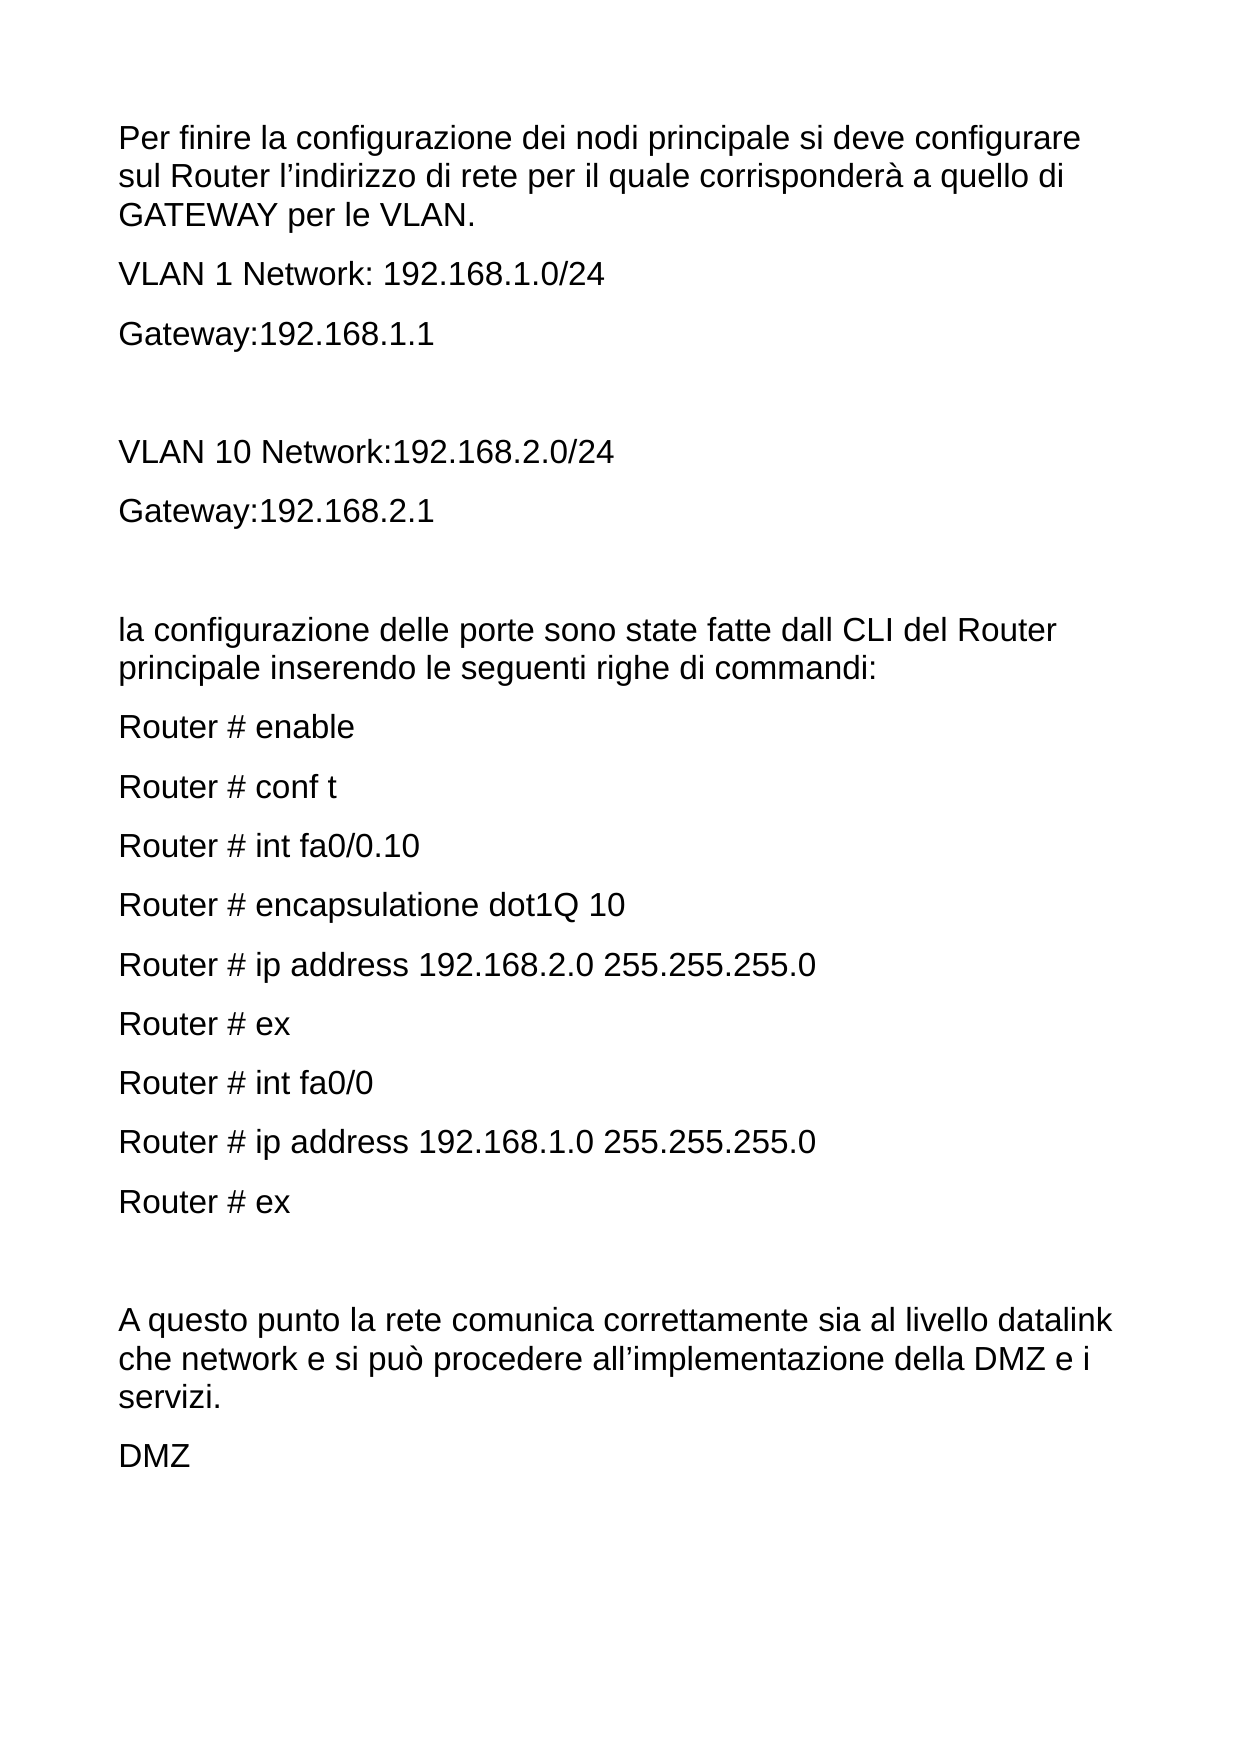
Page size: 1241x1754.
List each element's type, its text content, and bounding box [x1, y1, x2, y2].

text la configurazione delle porte sono state fatte dall CLI del Router principale inserendo le seguenti righe di commandi: [118, 610, 1122, 687]
text Gateway:192.168.2.1 [118, 491, 1122, 530]
text Gateway:192.168.1.1 [118, 313, 1122, 352]
text Router # ip address 192.168.2.0 255.255.255.0 [118, 945, 1122, 983]
text Router # ex [118, 1004, 1122, 1042]
text Router # int fa0/0.10 [118, 826, 1122, 864]
text VLAN 1 Network: 192.168.1.0/24 [118, 254, 1122, 293]
text Router # conf t [118, 767, 1122, 805]
text Router # ip address 192.168.1.0 255.255.255.0 [118, 1122, 1122, 1161]
text Per finire la configurazione dei nodi principale si deve configurare sul Router l’indirizzo di rete per il quale corrisponderà a quello di GATEWAY per le VLAN. [118, 118, 1122, 233]
text DMZ [118, 1436, 1122, 1475]
text Router # int fa0/0 [118, 1063, 1122, 1102]
text VLAN 10 Network:192.168.2.0/24 [118, 432, 1122, 471]
text Router # encapsulatione dot1Q 10 [118, 885, 1122, 924]
text Router # enable [118, 708, 1122, 746]
text Router # ex [118, 1182, 1122, 1220]
text A questo punto la rete comunica correttamente sia al livello datalink che network e si può procedere all’implementazione della DMZ e i servizi. [118, 1300, 1122, 1416]
